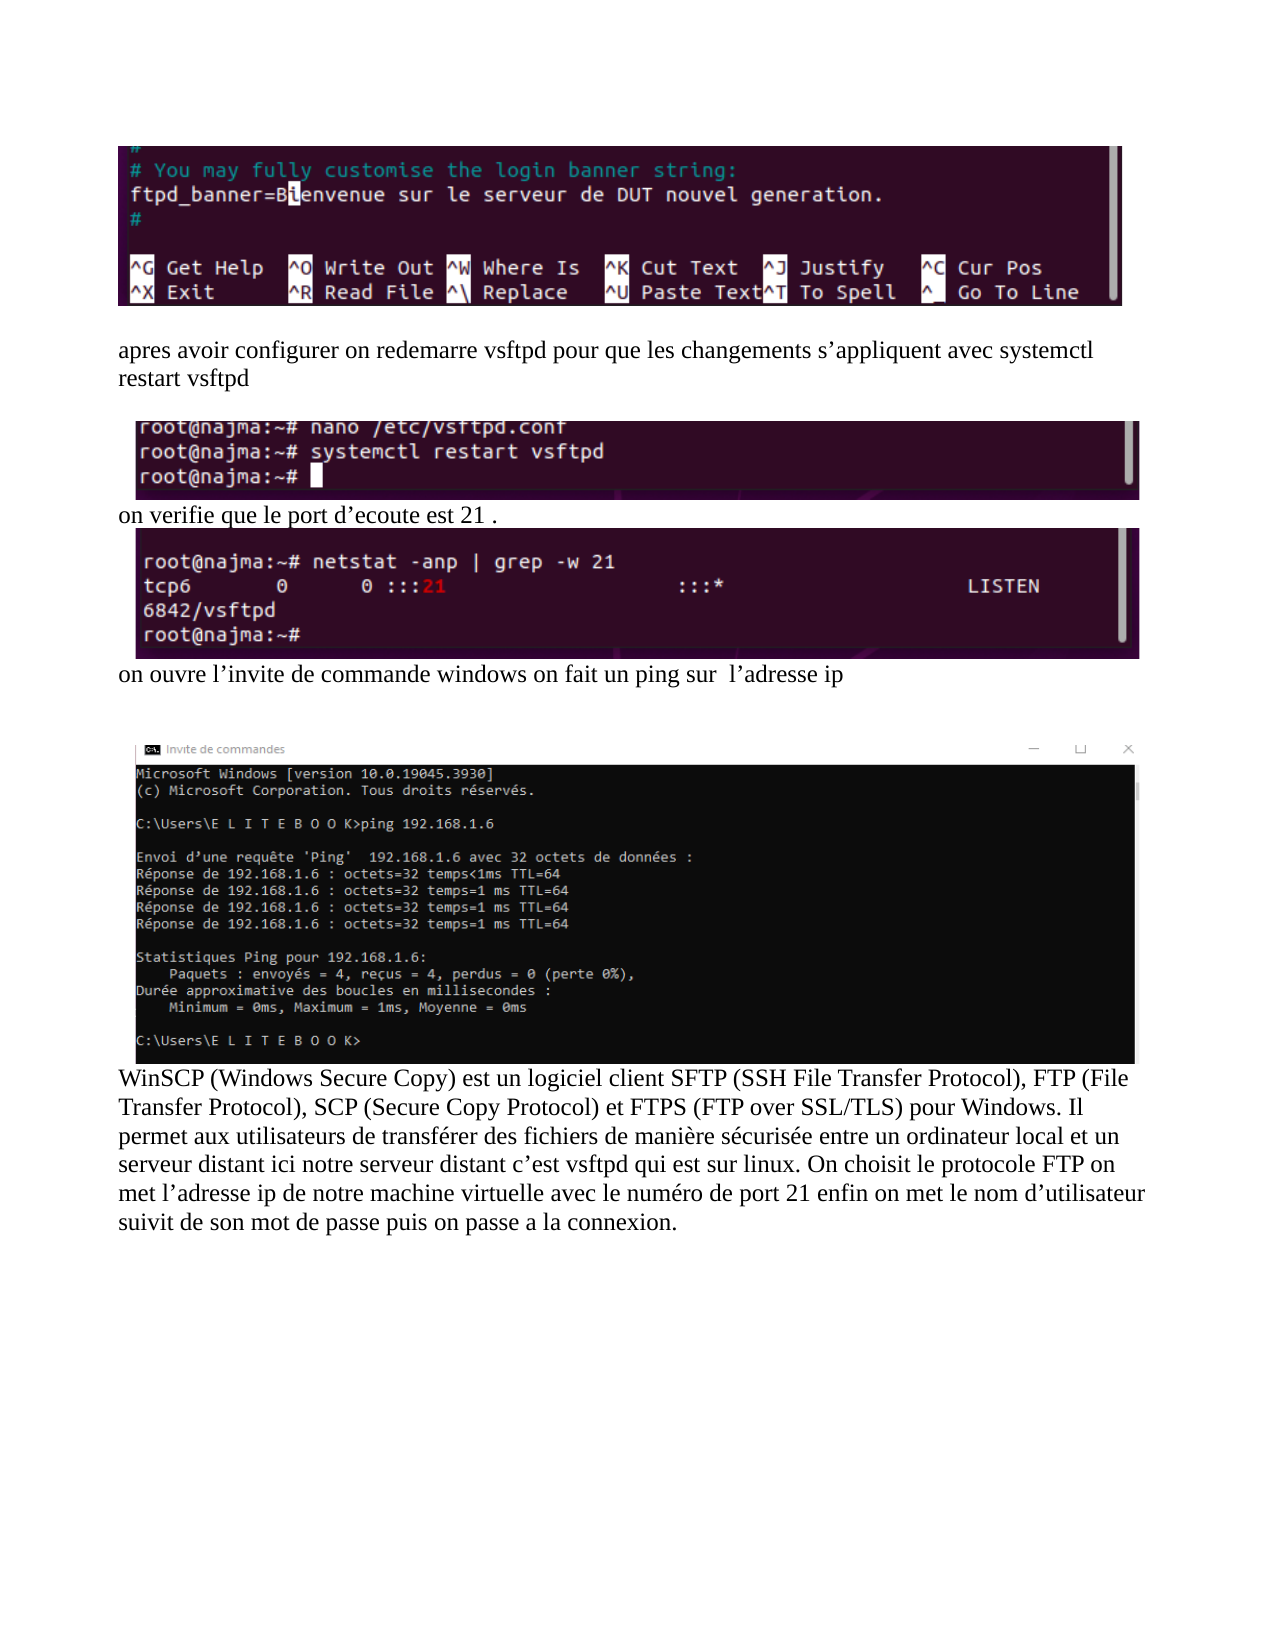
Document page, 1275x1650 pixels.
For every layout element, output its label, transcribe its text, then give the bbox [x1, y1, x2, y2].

picture [135, 421, 1140, 500]
picture [135, 528, 1140, 659]
text apres avoir configurer on redemarre vsftpd pour que les changements s’appliquent avec systemctl restart vsftpd [118, 335, 1157, 392]
text on verifie que le port d’ecoute est 21 . [118, 421, 1157, 528]
picture [135, 745, 1140, 1064]
picture [118, 146, 1123, 306]
text WinSCP (Windows Secure Copy) est un logiciel client SFTP (SSH File Transfer Protocol), FTP (File Transfer Protocol), SCP (Secure Copy Protocol) et FTPS (FTP over SSL/TLS) pour Windows. Il permet aux utilisateurs de transférer des fichiers de manière sécurisée entre un ordinateur local et un serveur distant ici notre serveur distant c’est vsftpd qui est sur linux. On choisit le protocole FTP on met l’adresse ip de notre machine virtuelle avec le numéro de port 21 enfin on met le nom d’utilisateur suivit de son mot de passe puis on passe a la connexion. [118, 745, 1157, 1236]
text on ouvre l’invite de commande windows on fait un ping sur l’adresse ip [118, 528, 1157, 688]
